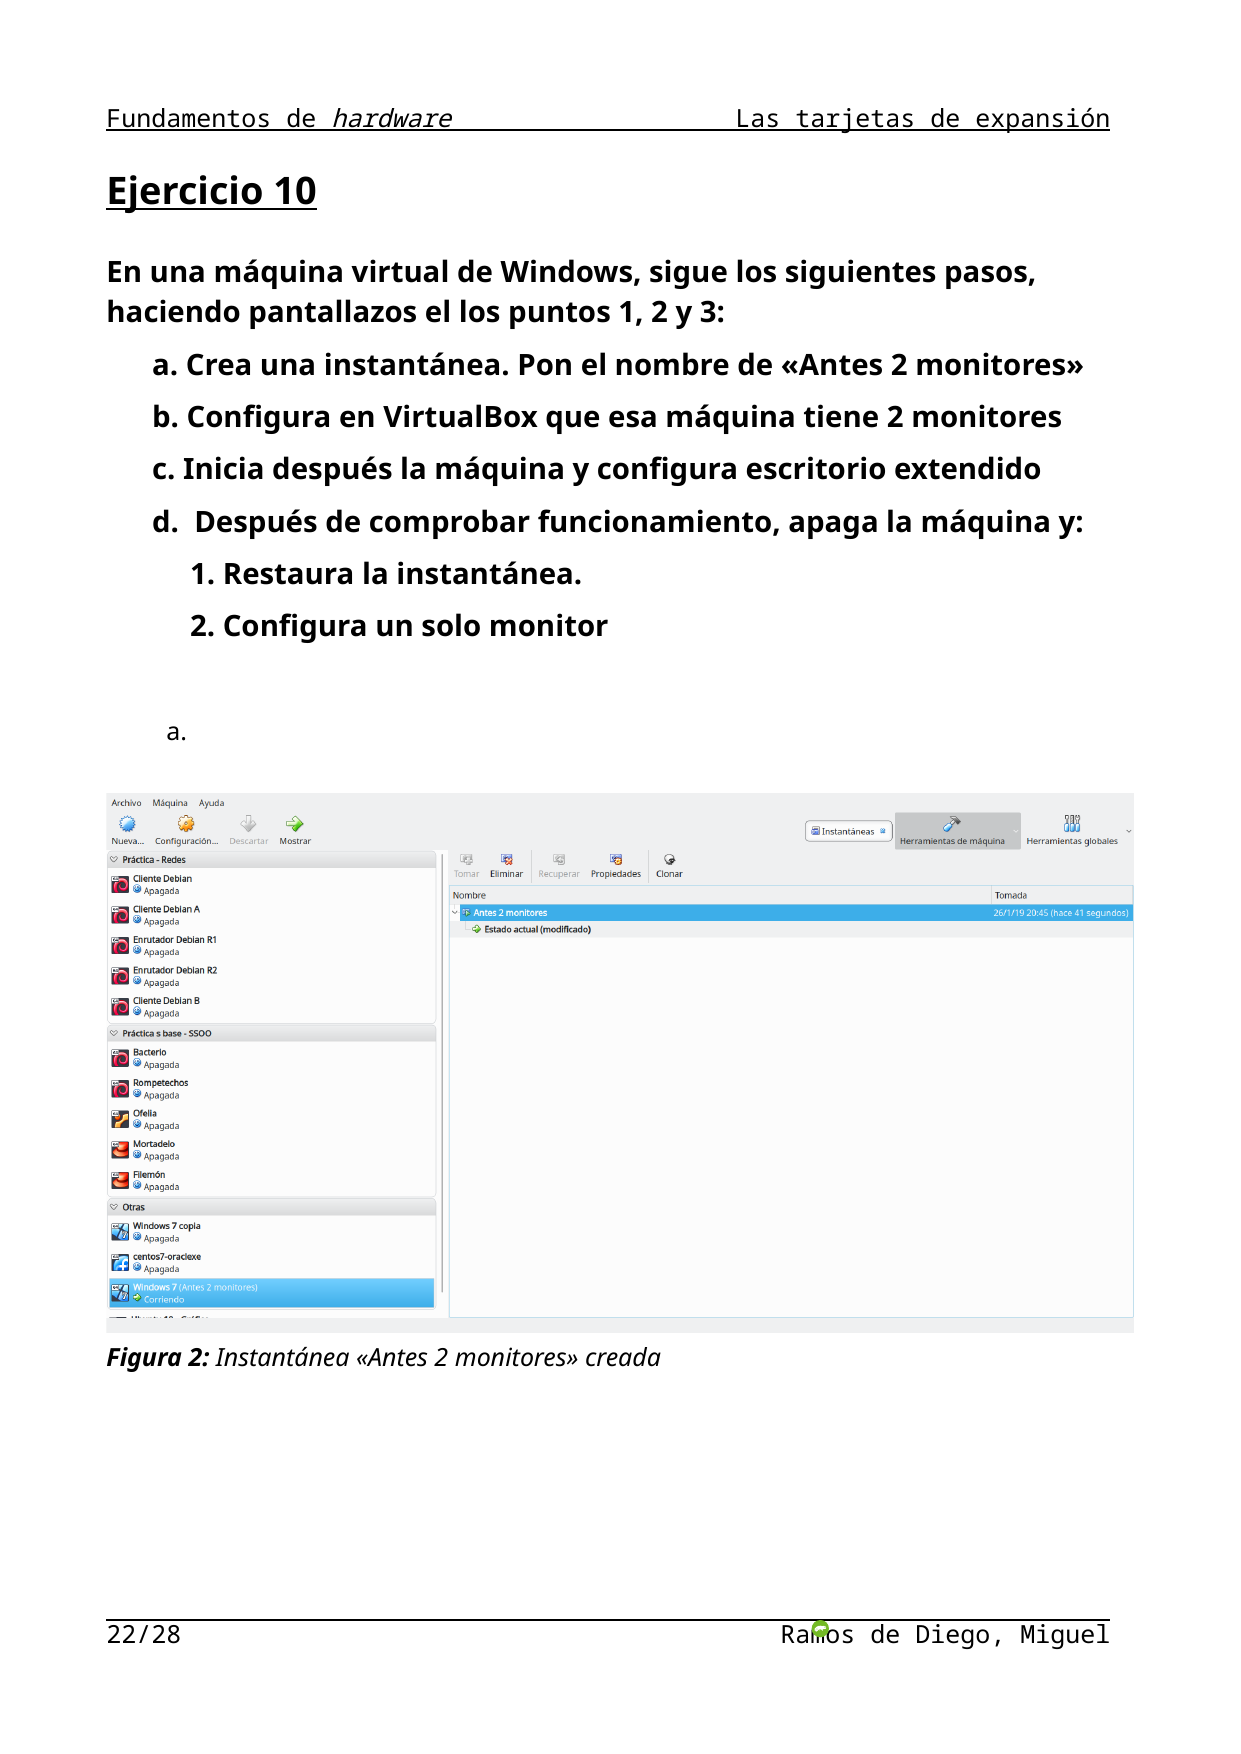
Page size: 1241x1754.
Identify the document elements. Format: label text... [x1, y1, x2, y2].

text Figura 2: Instantánea «Antes 2 monitores» creada [106, 1333, 1134, 1374]
picture [106, 793, 1134, 1333]
subtitle 1. Restaura la instantánea. [106, 553, 1134, 593]
subtitle Ejercicio 10 [106, 164, 1134, 216]
subtitle d. Después de comprobar funcionamiento, apaga la máquina y: [106, 501, 1134, 541]
text a. [106, 713, 1134, 747]
subtitle En una máquina virtual de Windows, sigue los siguientes pasos, haciendo pantallazos el los puntos 1, 2 y 3: [106, 251, 1134, 331]
subtitle c. Inicia después la máquina y configura escritorio extendido [106, 448, 1134, 488]
subtitle a. Crea una instantánea. Pon el nombre de «Antes 2 monitores» [106, 343, 1134, 383]
subtitle 2. Configura un solo monitor [106, 605, 1134, 645]
subtitle b. Configura en VirtualBox que esa máquina tiene 2 monitores [106, 396, 1134, 436]
